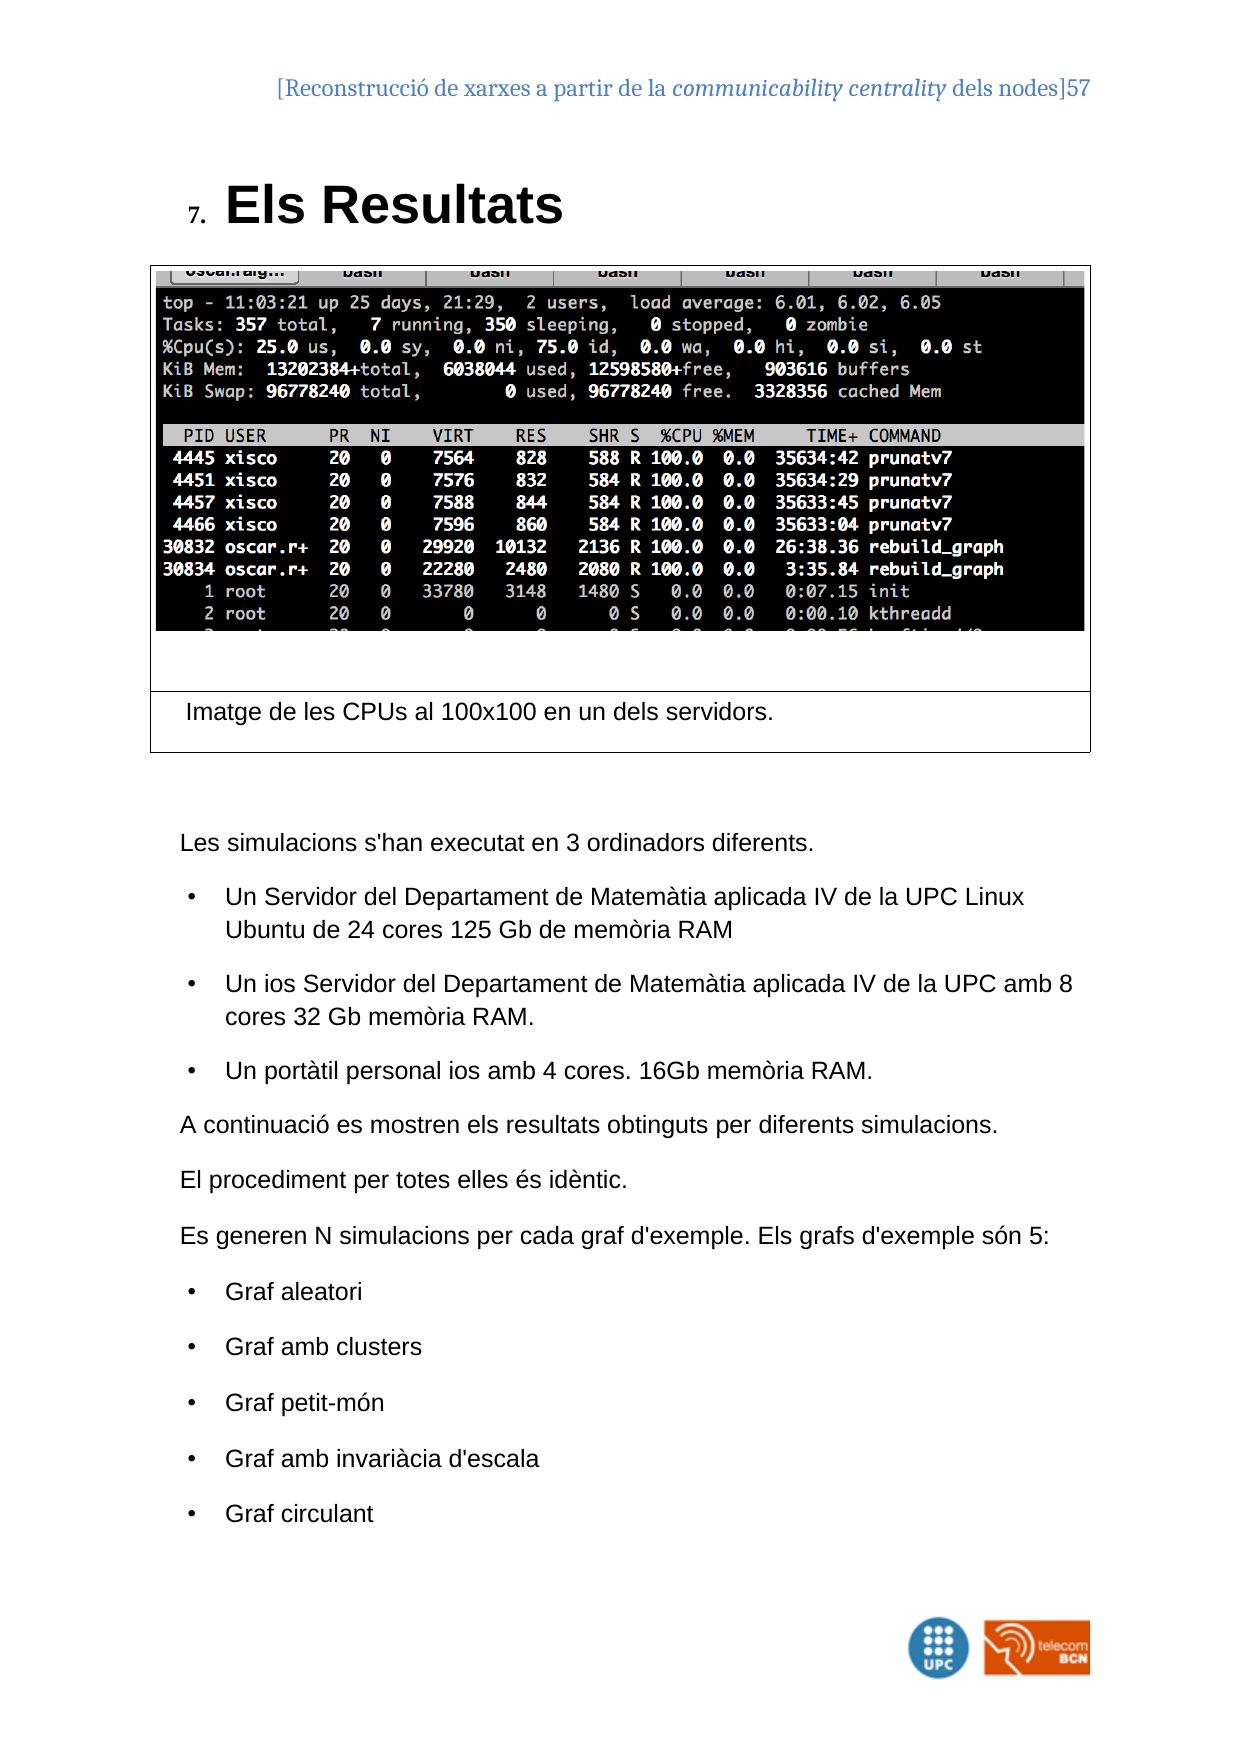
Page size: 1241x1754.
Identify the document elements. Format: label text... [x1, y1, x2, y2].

picture [904, 1614, 1091, 1681]
list Graf petit-món [187, 1388, 1090, 1417]
text A continuació es mostren els resultats obtinguts per diferents simulacions. [150, 1109, 1090, 1138]
list Un Servidor del Departament de Matemàtia aplicada IV de la UPC Linux Ubuntu de 24 cores 125 Gb de memòria RAM [187, 882, 1090, 943]
list Graf amb clusters [187, 1332, 1090, 1361]
table_cell Imatge de les CPUs al 100x100 en un dels servidors. [151, 692, 1090, 752]
text Es generen N simulacions per cada graf d'exemple. Els grafs d'exemple són 5: [150, 1221, 1090, 1249]
table_header [151, 266, 1090, 691]
list Graf circulant [187, 1499, 1090, 1528]
subtitle Els Resultats [187, 173, 1090, 235]
list Graf amb invariàcia d'escala [187, 1444, 1090, 1472]
text El procediment per totes elles és idèntic. [150, 1165, 1090, 1194]
text Les simulacions s'han executat en 3 ordinadors diferents. [150, 828, 1090, 857]
picture [155, 271, 1085, 631]
list Graf aleatori [187, 1276, 1090, 1305]
list Un ios Servidor del Departament de Matemàtia aplicada IV de la UPC amb 8 cores 32 Gb memòria RAM. [187, 969, 1090, 1031]
list Un portàtil personal ios amb 4 cores. 16Gb memòria RAM. [187, 1056, 1090, 1084]
